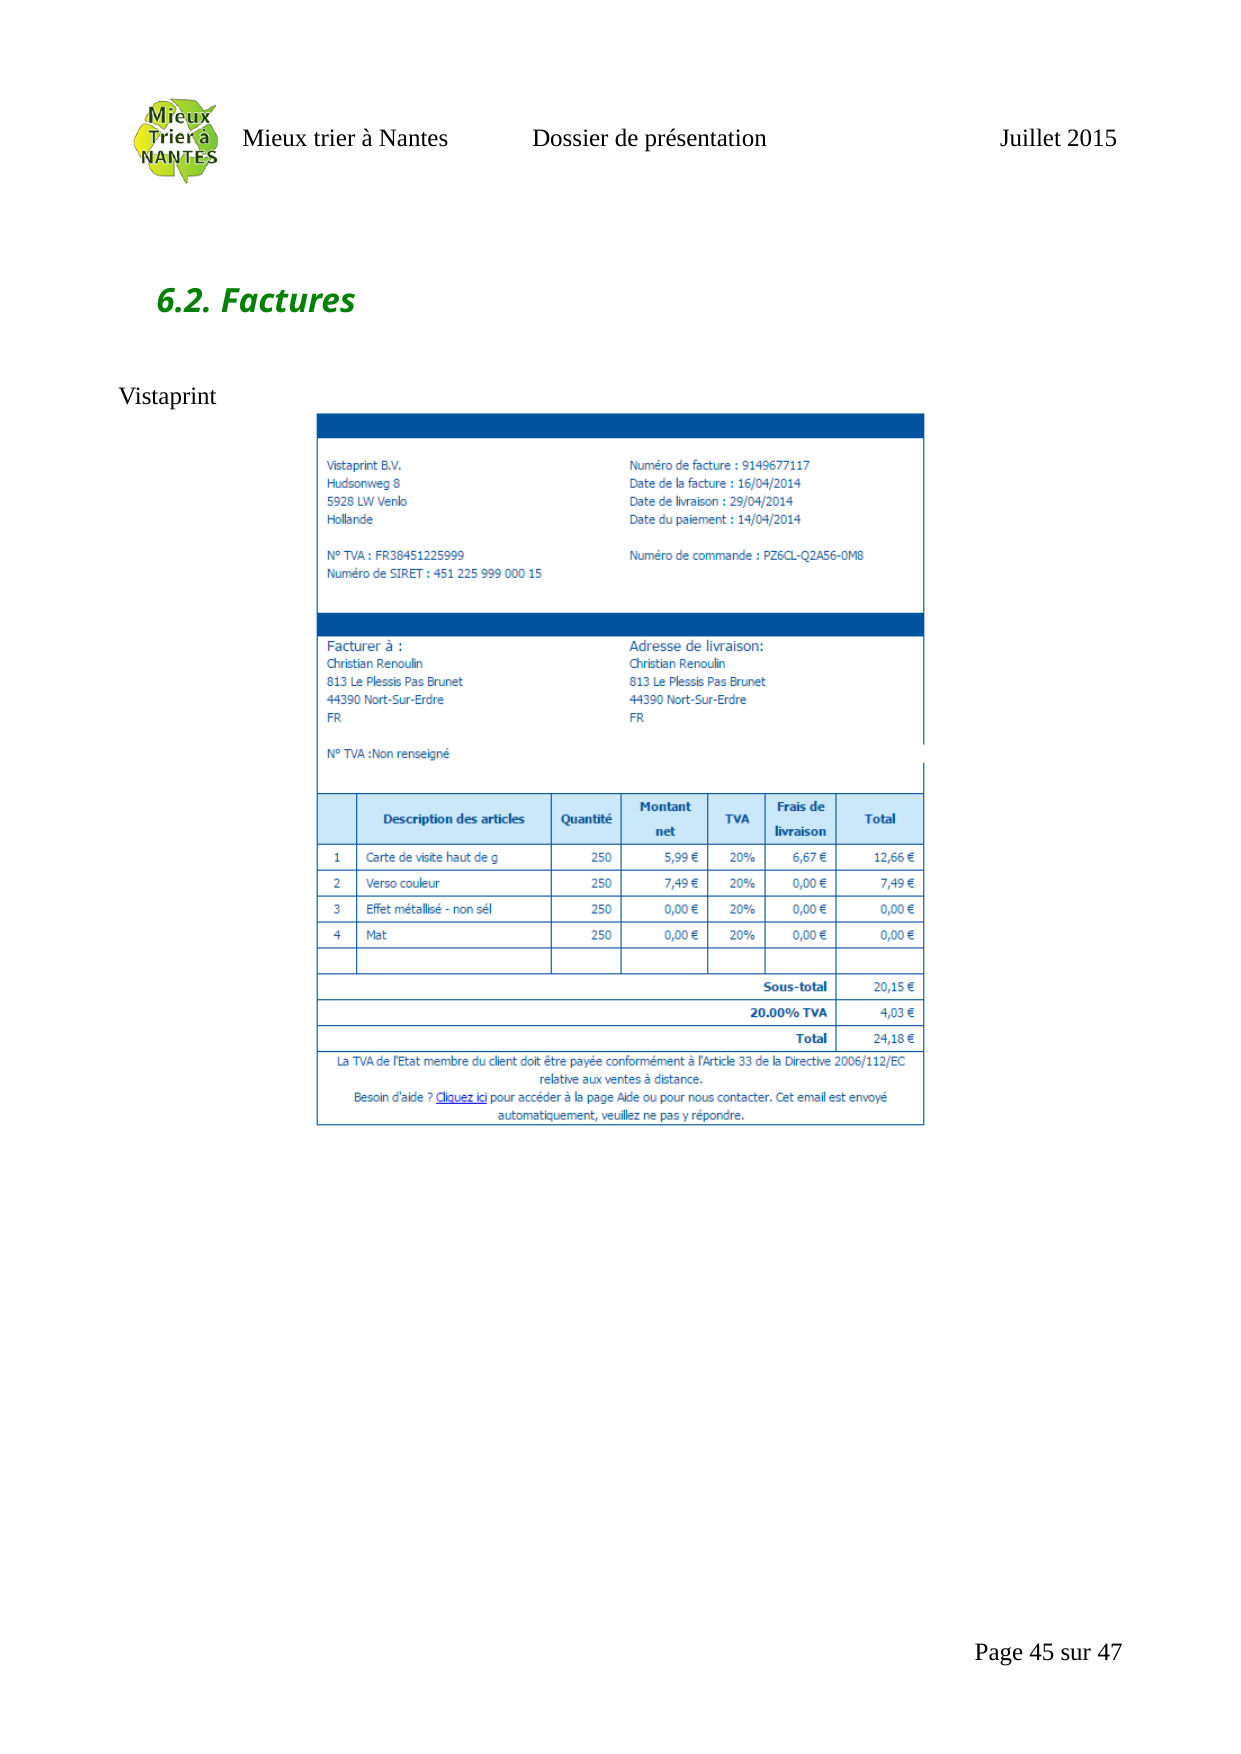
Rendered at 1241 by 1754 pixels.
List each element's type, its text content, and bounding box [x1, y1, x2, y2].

subtitle Factures [148, 277, 1122, 323]
picture [131, 95, 221, 185]
picture [310, 409, 930, 1131]
text Vistaprint [118, 381, 1122, 410]
